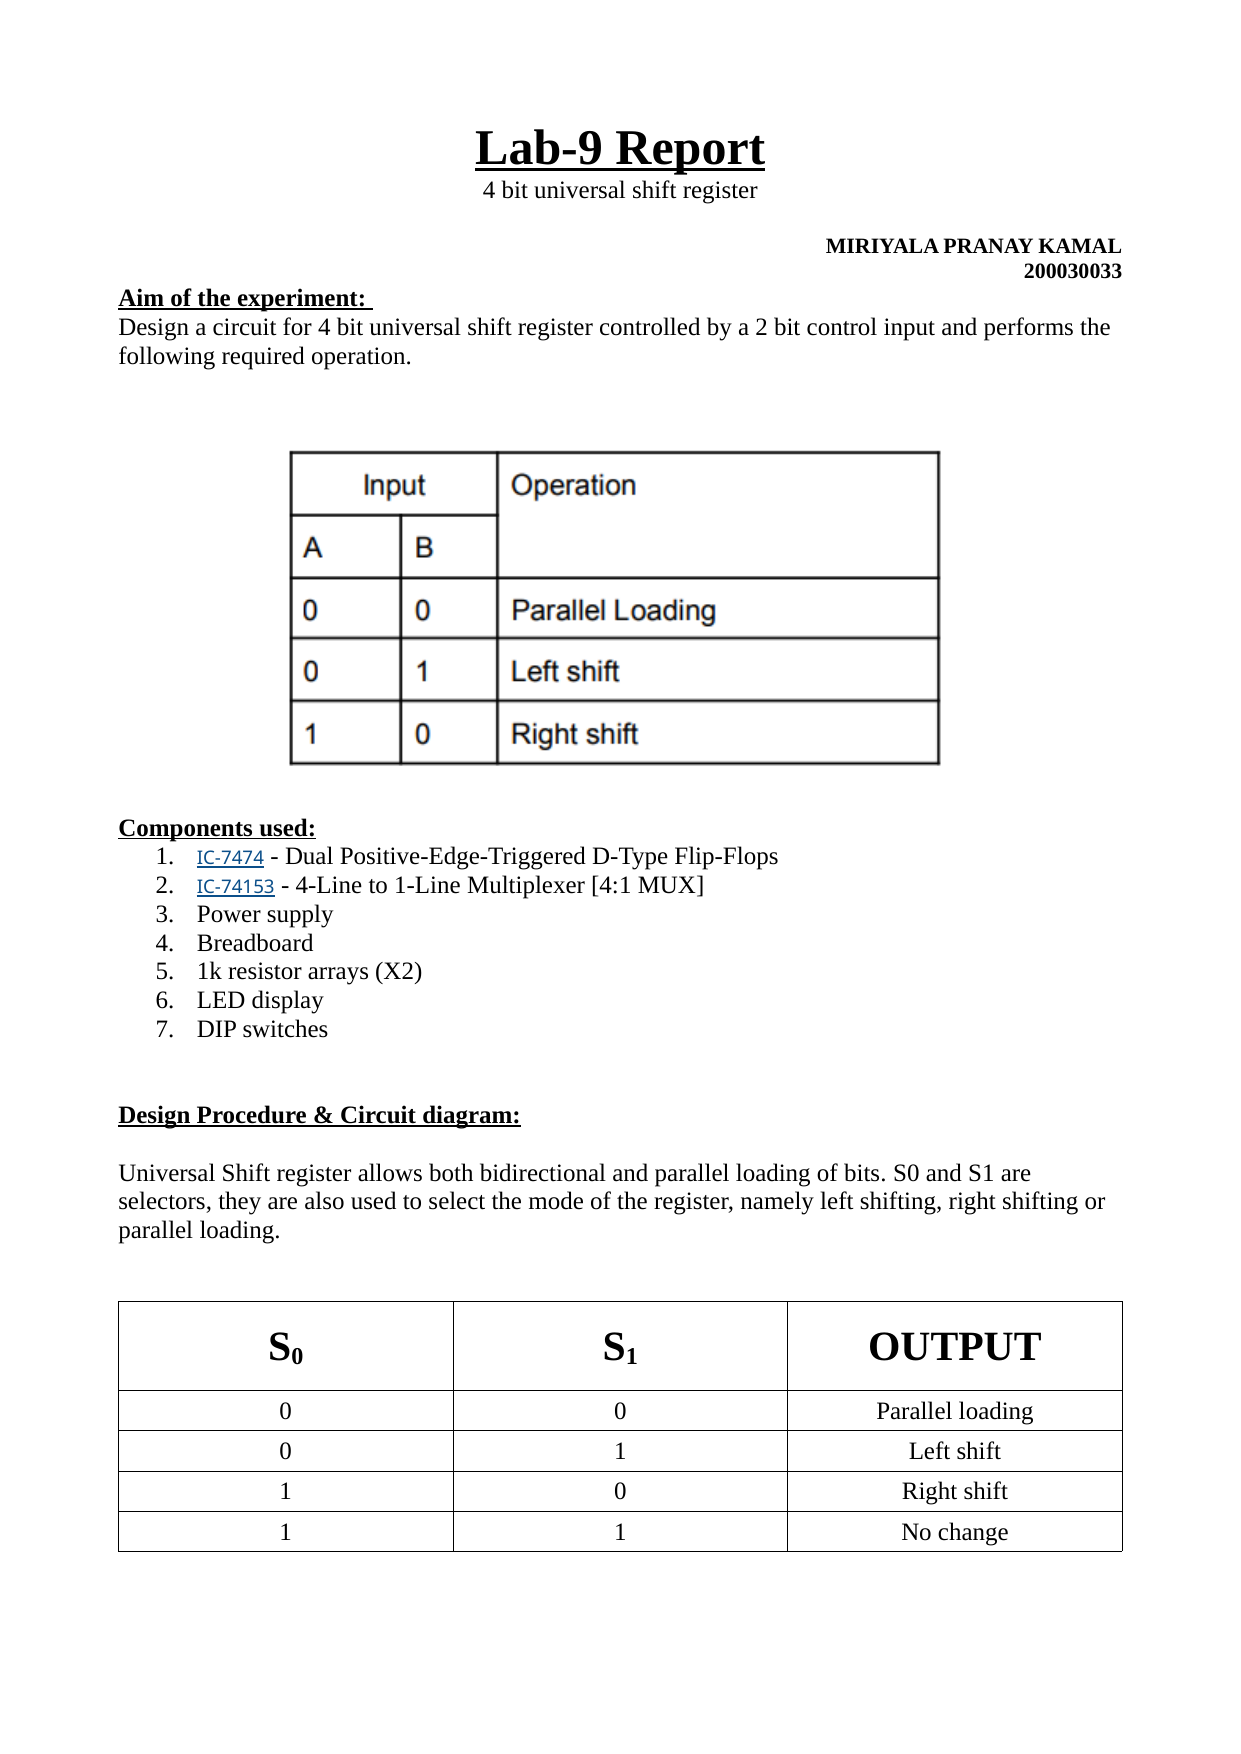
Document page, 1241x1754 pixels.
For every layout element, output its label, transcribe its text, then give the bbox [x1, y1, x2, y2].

table_cell 1 [454, 1512, 787, 1551]
list LED display [155, 985, 1122, 1014]
list IC-7474 - Dual Positive-Edge-Triggered D-Type Flip-Flops [155, 841, 1122, 870]
text Aim of the experiment: [118, 283, 1122, 312]
text Design a circuit for 4 bit universal shift register controlled by a 2 bit control input and performs the following required operation. [118, 312, 1122, 370]
list DIP switches [155, 1014, 1122, 1043]
table_header S0 [119, 1302, 453, 1390]
text MIRIYALA PRANAY KAMAL [118, 233, 1122, 258]
table_cell Right shift [788, 1472, 1122, 1511]
table_cell 0 [454, 1391, 787, 1430]
table_cell No change [788, 1512, 1122, 1551]
list 1k resistor arrays (X2) [155, 956, 1122, 985]
text 4 bit universal shift register [118, 176, 1122, 204]
text 200030033 [266, 258, 1122, 283]
text Lab-9 Report [118, 118, 1122, 176]
table_cell 1 [119, 1512, 453, 1551]
table_header OUTPUT [788, 1302, 1122, 1390]
text Components used: [118, 456, 1122, 841]
picture [232, 398, 1008, 813]
table_cell 1 [119, 1472, 453, 1511]
list IC-74153 - 4-Line to 1-Line Multiplexer [4:1 MUX] [155, 870, 1122, 899]
table_cell Left shift [788, 1431, 1122, 1471]
text Design Procedure & Circuit diagram: [118, 1100, 1122, 1129]
table_cell 0 [119, 1431, 453, 1471]
table_header S1 [454, 1302, 787, 1390]
list Breadboard [155, 928, 1122, 956]
list Power supply [155, 899, 1122, 928]
text Universal Shift register allows both bidirectional and parallel loading of bits. S0 and S1 are selectors, they are also used to select the mode of the register, namely left shifting, right shifting or parallel loading. [118, 1158, 1122, 1244]
table_cell Parallel loading [788, 1391, 1122, 1430]
table_cell 0 [119, 1391, 453, 1430]
table_cell 1 [454, 1431, 787, 1471]
table_cell 0 [454, 1472, 787, 1511]
